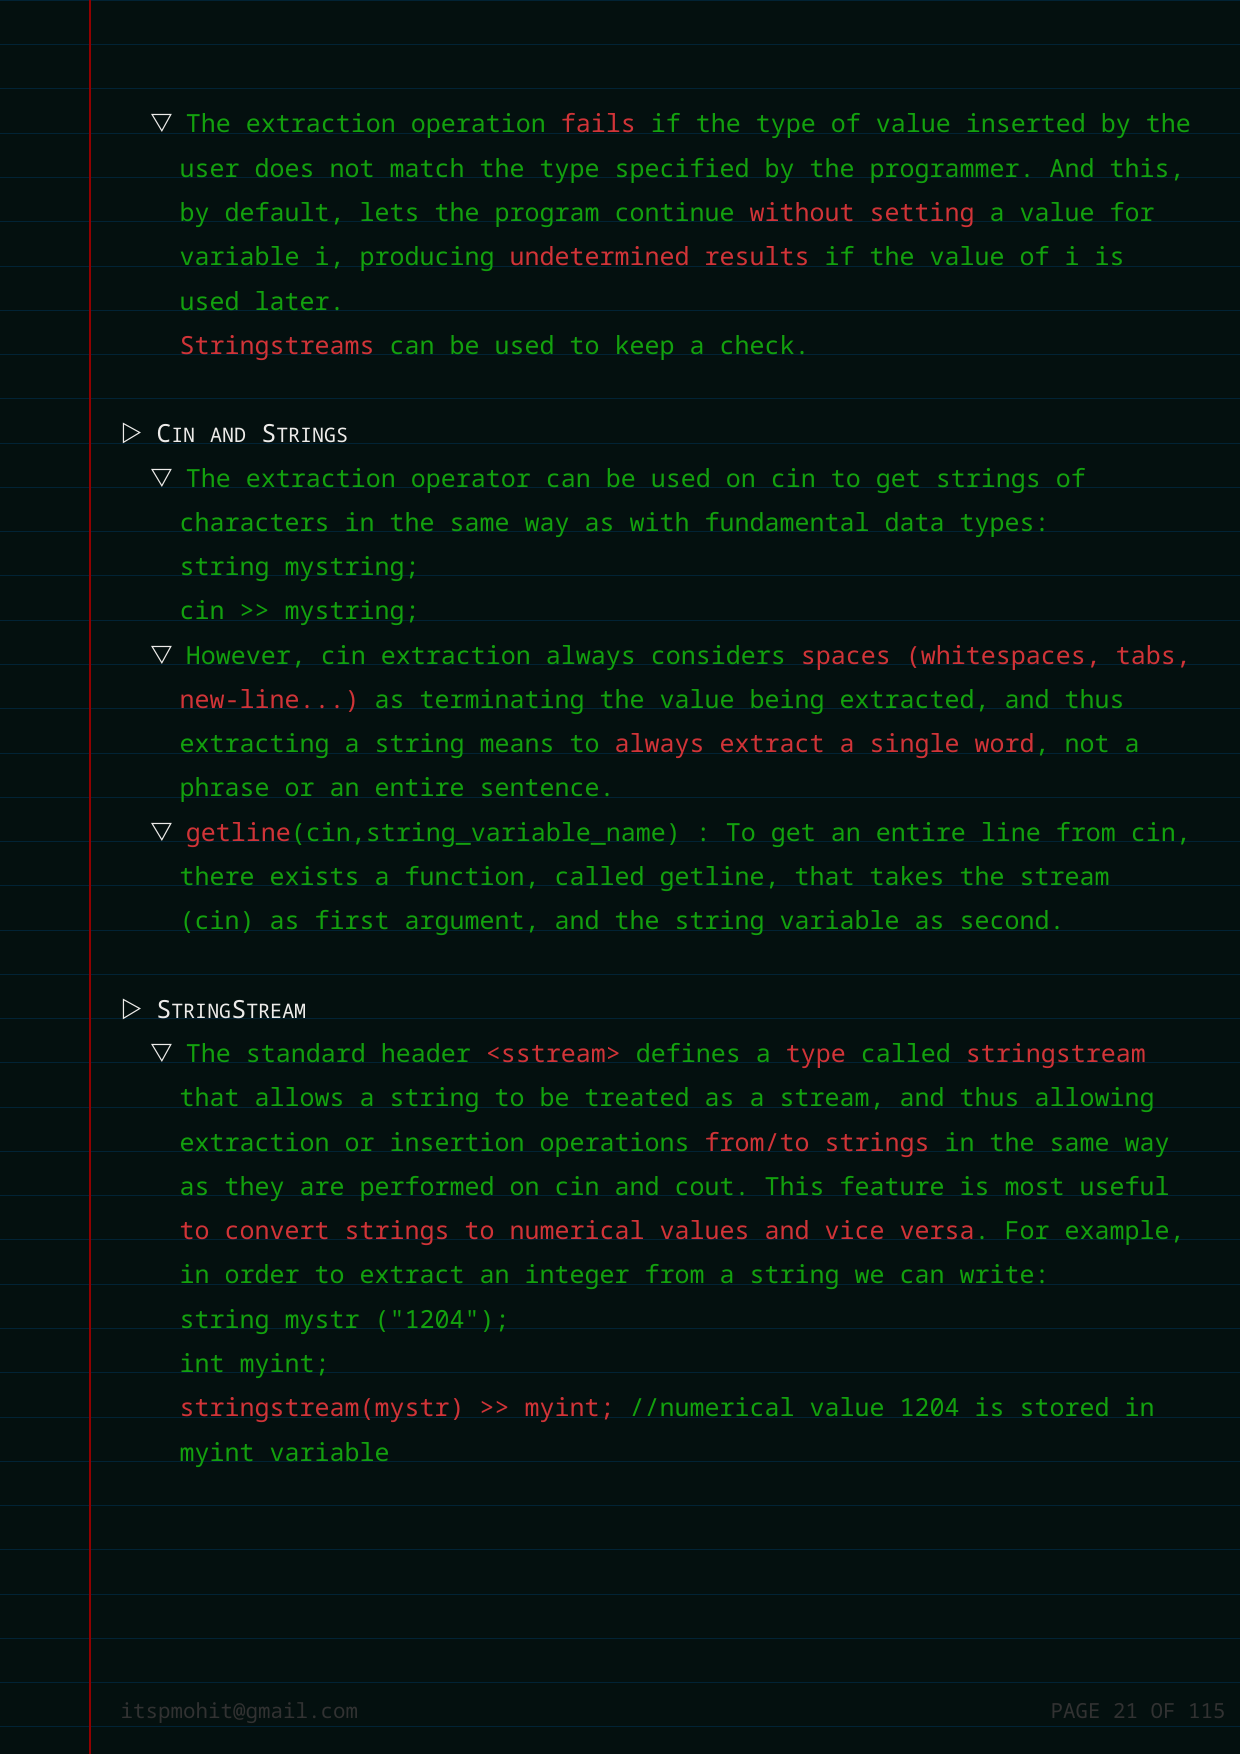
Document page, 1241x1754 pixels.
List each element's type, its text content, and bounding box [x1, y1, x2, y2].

list getline(cin,string_variable_name) : To get an entire line from cin, there exists a function, called getline, that takes the stream (cin) as first argument, and the string variable as second. [150, 806, 1196, 983]
list The standard header <sstream> defines a type called stringstream that allows a string to be treated as a stream, and thus allowing extraction or insertion operations from/to strings in the same way as they are performed on cin and cout. This feature is most useful to convert strings to numerical values and vice versa. For example, in order to extract an integer from a string we can write: string mystr ("1204"); int myint; stringstream(mystr) >> myint; //numerical value 1204 is stored in myint variable [150, 1027, 1196, 1470]
subtitle StringStream [120, 983, 1196, 1027]
subtitle Cin and Strings [120, 407, 1196, 452]
list The extraction operator can be used on cin to get strings of characters in the same way as with fundamental data types: string mystring; cin >> mystring; [150, 452, 1196, 629]
list The extraction operation fails if the type of value inserted by the user does not match the type specified by the programmer. And this, by default, lets the program continue without setting a value for variable i, producing undetermined results if the value of i is used later. Stringstreams can be used to keep a check. [150, 97, 1196, 407]
list However, cin extraction always considers spaces (whitespaces, tabs, new-line...) as terminating the value being extracted, and thus extracting a string means to always extract a single word, not a phrase or an entire sentence. [150, 629, 1196, 806]
